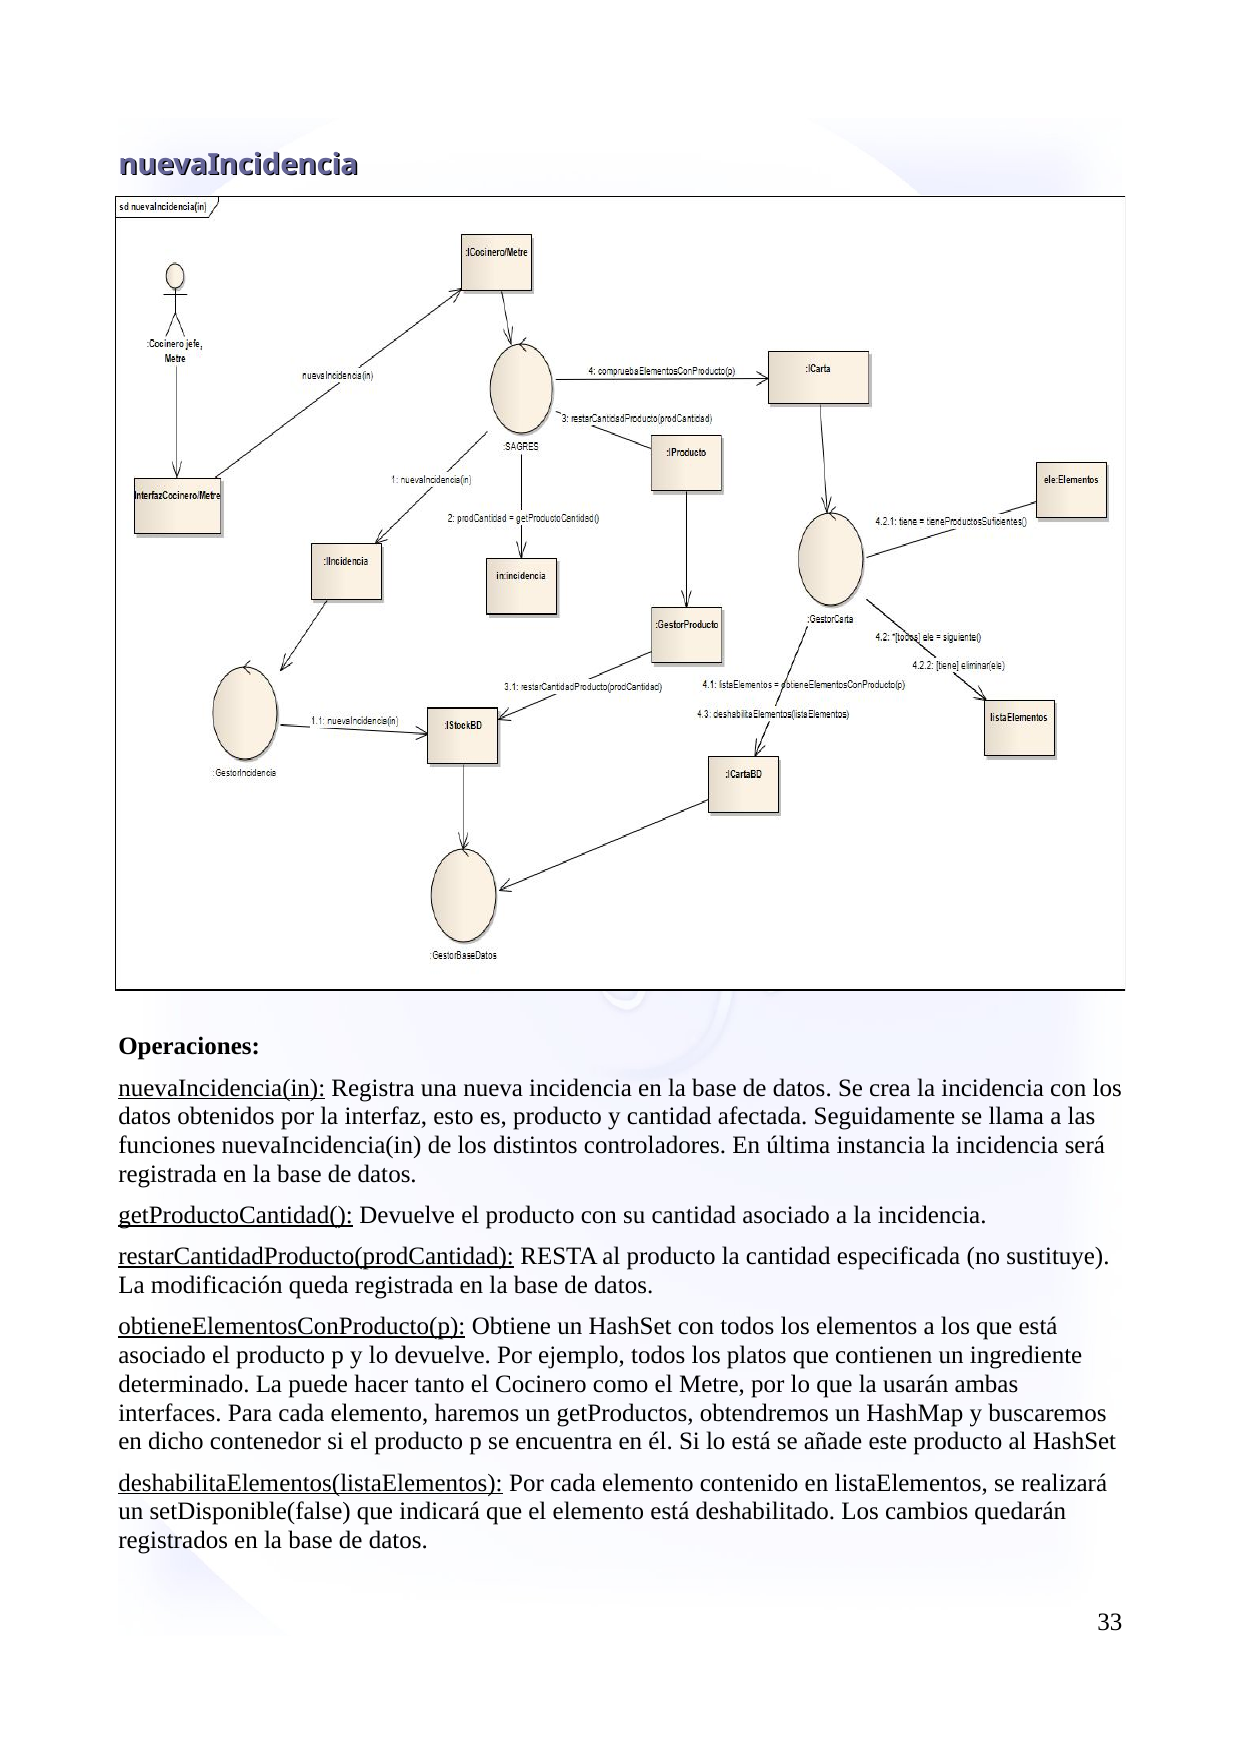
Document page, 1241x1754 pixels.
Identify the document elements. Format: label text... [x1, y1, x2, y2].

text restarCantidadProducto(prodCantidad): RESTA al producto la cantidad especificada (no sustituye). La modificación queda registrada en la base de datos. [118, 1241, 1122, 1299]
text obtieneElementosConProducto(p): Obtiene un HashSet con todos los elementos a los que está asociado el producto p y lo devuelve. Por ejemplo, todos los platos que contienen un ingrediente determinado. La puede hacer tanto el Cocinero como el Metre, por lo que la usarán ambas interfaces. Para cada elemento, haremos un getProductos, obtendremos un HashMap y buscaremos en dicho contenedor si el producto p se encuentra en él. Si lo está se añade este producto al HashSet [118, 1311, 1122, 1455]
picture [118, 1455, 1122, 1468]
picture [118, 1188, 1122, 1200]
picture [114, 183, 1126, 1031]
text getProductoCantidad(): Devuelve el producto con su cantidad asociado a la incidencia. [118, 1200, 1122, 1229]
text nuevaIncidencia(in): Registra una nueva incidencia en la base de datos. Se crea la incidencia con los datos obtenidos por la interfaz, esto es, producto y cantidad afectada. Seguidamente se llama a las funciones nuevaIncidencia(in) de los distintos controladores. En última instancia la incidencia será registrada en la base de datos. [118, 1073, 1122, 1188]
text Operaciones: [118, 1031, 1122, 1060]
picture [118, 1554, 1122, 1636]
picture [118, 118, 1122, 143]
subtitle nuevaIncidencia [118, 143, 1122, 183]
picture [118, 1229, 1122, 1241]
picture [118, 1299, 1122, 1311]
picture [118, 1060, 1122, 1073]
text deshabilitaElementos(listaElementos): Por cada elemento contenido en listaElementos, se realizará un setDisponible(false) que indicará que el elemento está deshabilitado. Los cambios quedarán registrados en la base de datos. [118, 1468, 1122, 1554]
